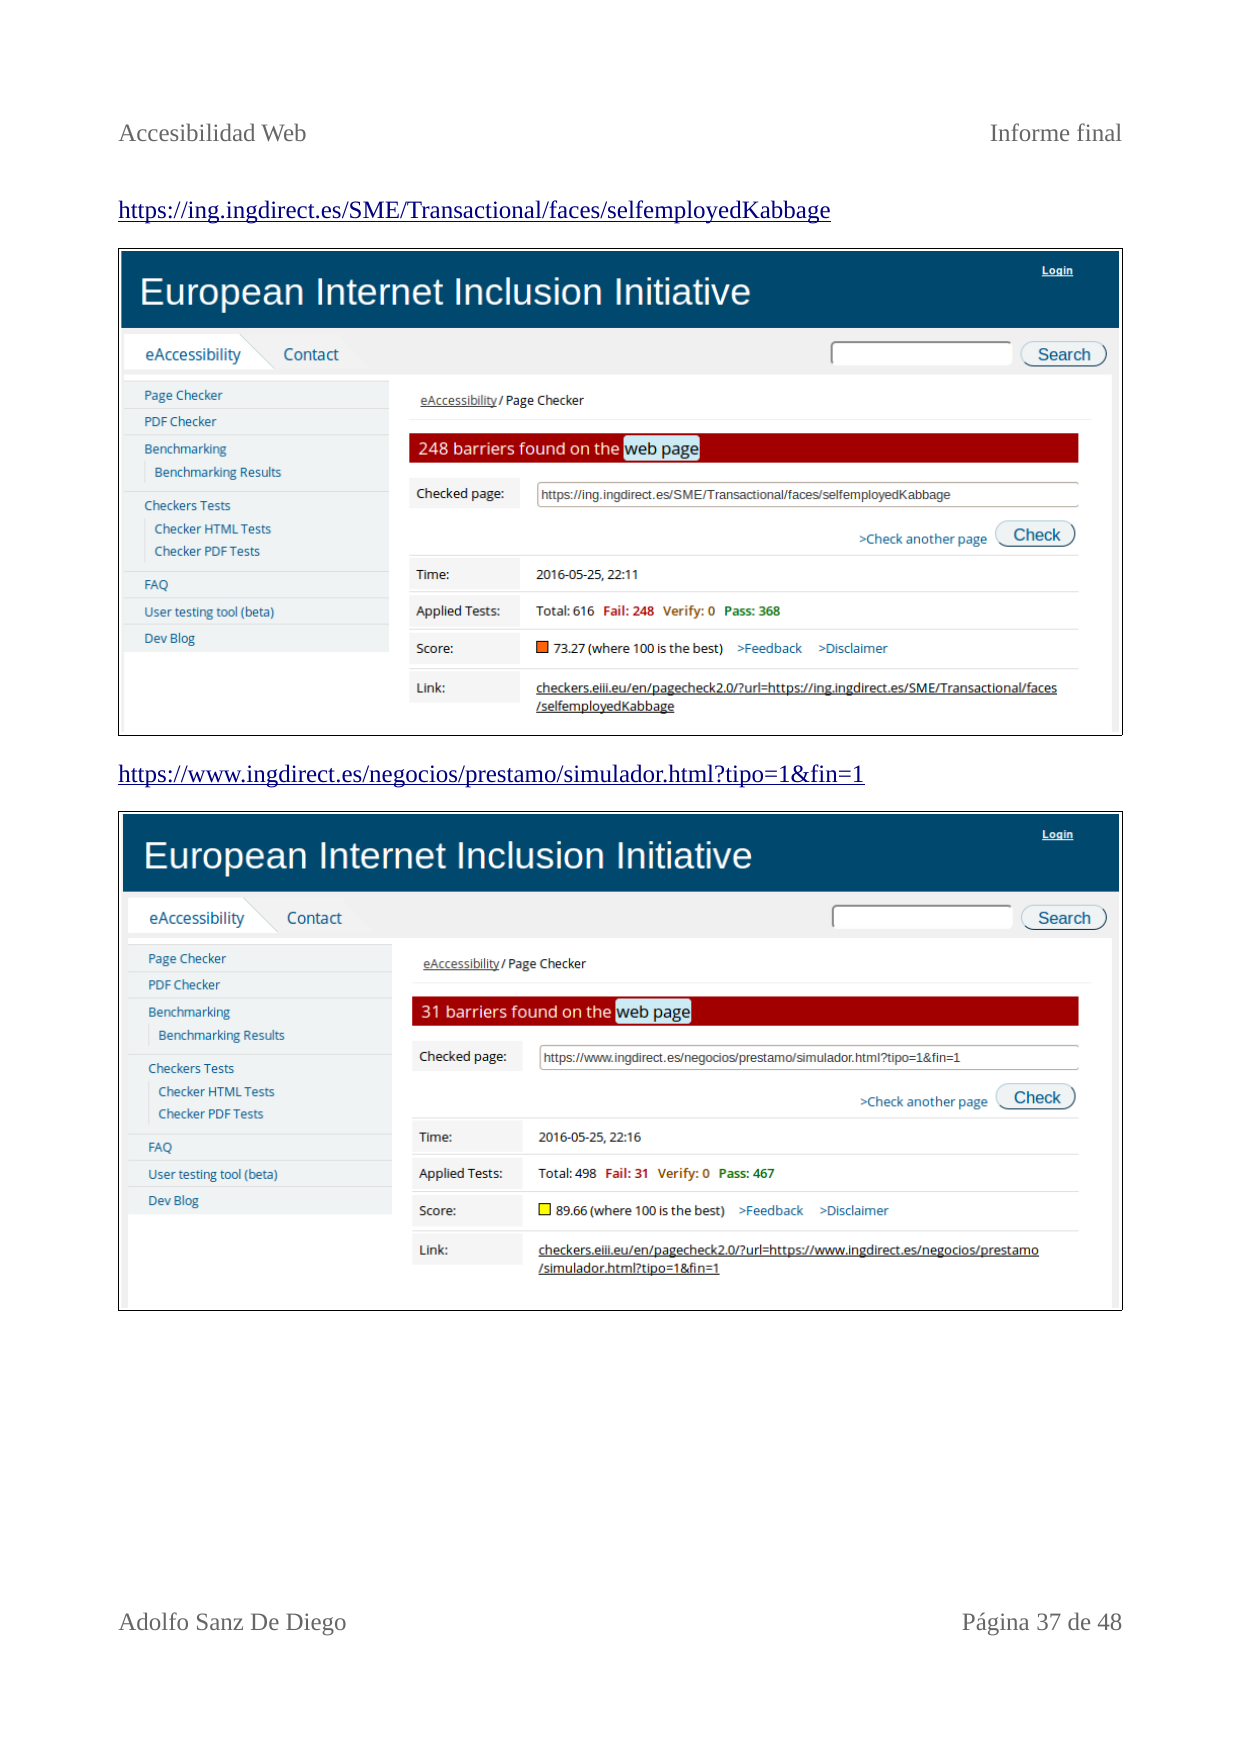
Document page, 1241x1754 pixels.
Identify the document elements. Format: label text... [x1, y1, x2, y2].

picture [586, 849, 603, 868]
picture [554, 285, 559, 304]
picture [468, 849, 484, 868]
picture [321, 843, 326, 868]
picture [626, 285, 642, 304]
picture [121, 814, 1119, 1308]
picture [166, 285, 183, 304]
picture [416, 849, 434, 868]
picture [347, 280, 357, 304]
picture [489, 849, 505, 868]
picture [647, 280, 670, 304]
picture [242, 285, 261, 304]
picture [458, 843, 463, 868]
picture [221, 285, 239, 312]
picture [456, 279, 461, 304]
picture [648, 844, 672, 868]
picture [358, 285, 376, 304]
picture [350, 844, 360, 868]
picture [413, 285, 431, 304]
picture [330, 849, 347, 868]
picture [506, 278, 510, 304]
picture [142, 279, 163, 304]
picture [514, 285, 531, 304]
picture [188, 285, 199, 304]
picture [732, 285, 750, 304]
picture [433, 280, 443, 304]
picture [584, 285, 601, 304]
picture [264, 285, 302, 304]
picture [267, 849, 306, 868]
picture [537, 849, 553, 868]
picture [1042, 267, 1073, 276]
picture [695, 844, 731, 868]
picture [121, 329, 1119, 732]
picture [246, 849, 264, 868]
picture [693, 280, 730, 304]
picture [225, 849, 243, 876]
picture [562, 285, 580, 304]
picture [673, 285, 693, 304]
picture [200, 285, 218, 304]
picture [318, 279, 323, 304]
picture [383, 849, 412, 868]
picture [675, 849, 695, 868]
picture [361, 849, 379, 868]
picture [380, 285, 409, 304]
picture [618, 843, 623, 868]
picture [465, 285, 482, 304]
picture [628, 849, 644, 868]
picture [564, 849, 583, 868]
picture [436, 844, 446, 868]
text https://ing.ingdirect.es/SME/Transactional/faces/selfemployedKabbage [118, 196, 1122, 224]
picture [616, 279, 621, 304]
picture [486, 285, 502, 304]
picture [1043, 831, 1073, 840]
picture [556, 849, 561, 868]
picture [203, 849, 222, 868]
picture [192, 849, 202, 868]
picture [508, 842, 513, 868]
picture [170, 849, 187, 868]
picture [327, 285, 344, 304]
picture [516, 849, 533, 868]
picture [534, 285, 551, 304]
picture [146, 843, 167, 868]
picture [733, 849, 751, 868]
text https://www.ingdirect.es/negocios/prestamo/simulador.html?tipo=1&fin=1 [118, 759, 1122, 787]
